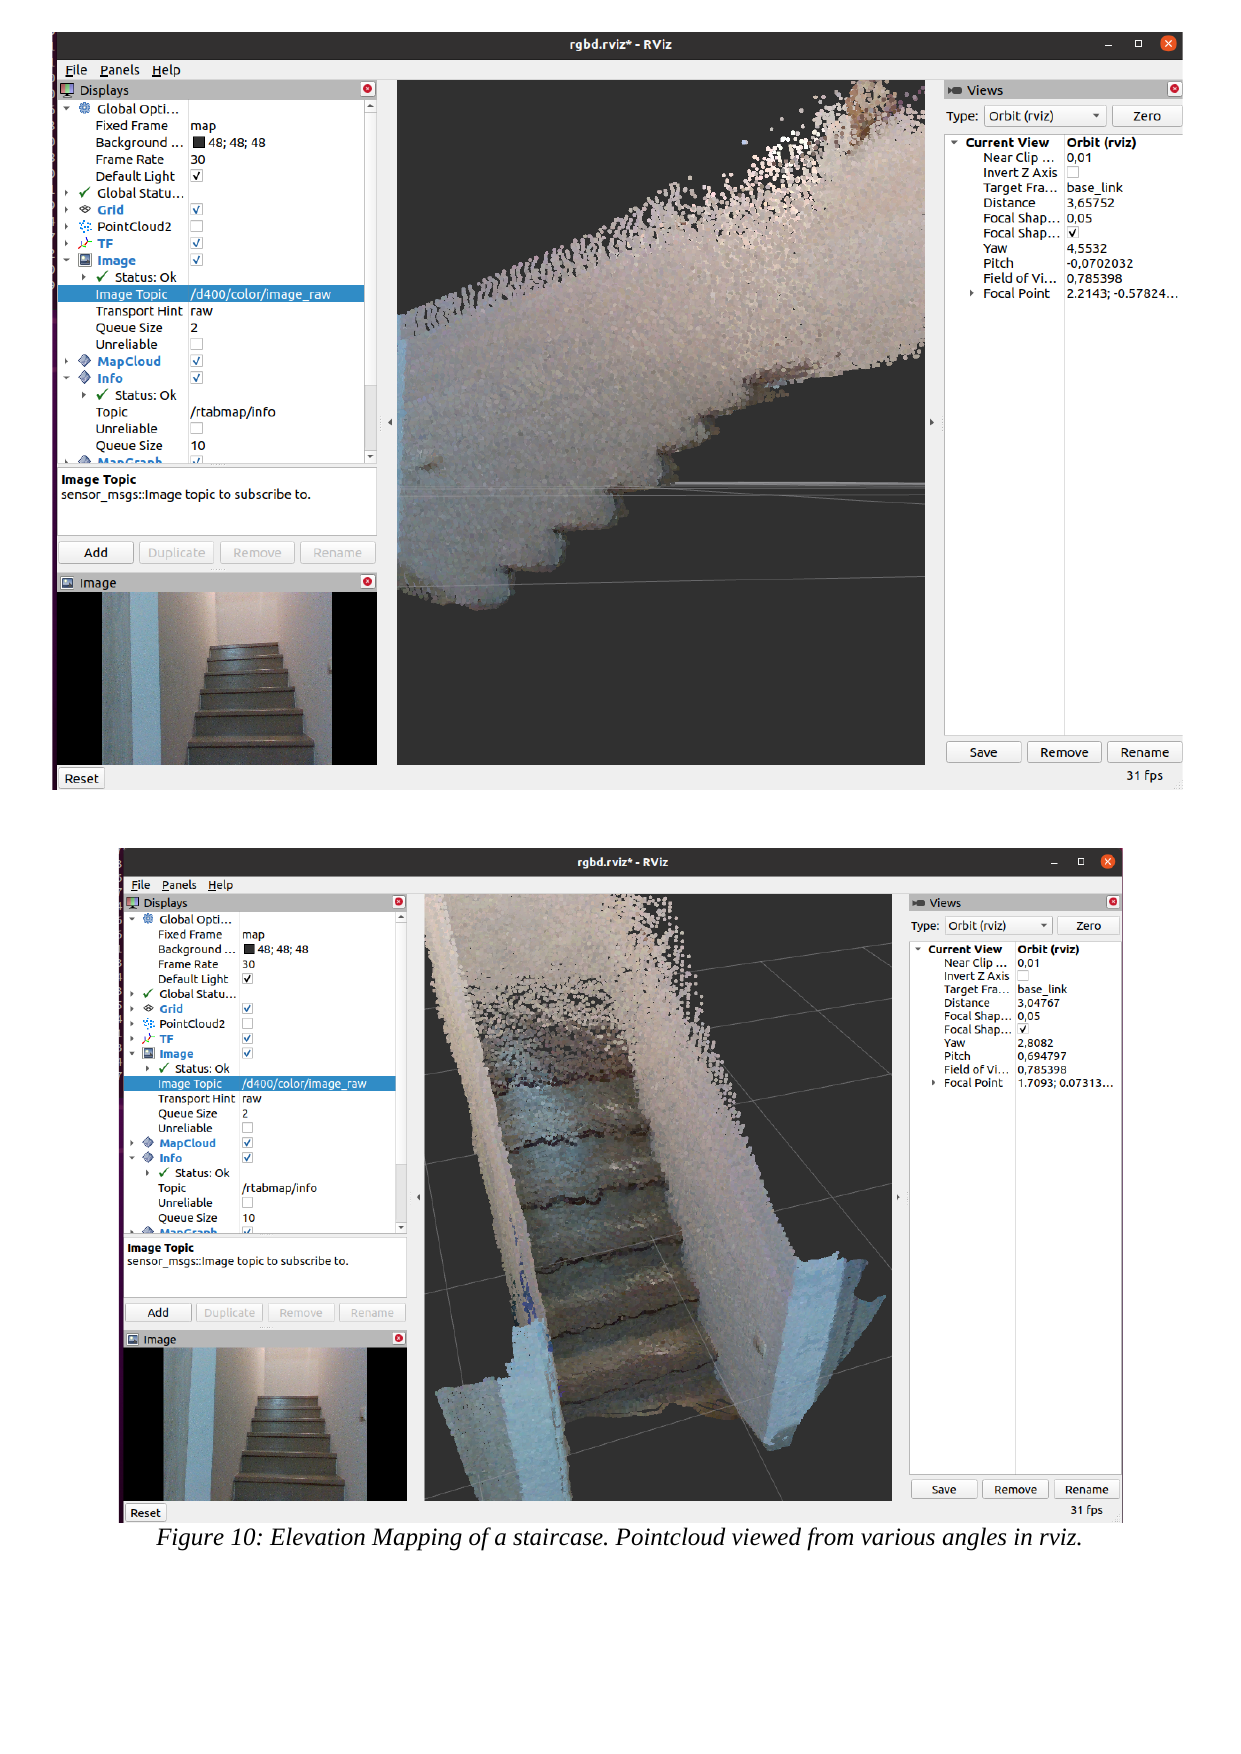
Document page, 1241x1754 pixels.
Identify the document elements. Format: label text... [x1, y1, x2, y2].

picture [166, 848, 1123, 1523]
picture [120, 32, 1183, 790]
text Figure 10: Elevation Mapping of a staircase. Pointcloud viewed from various angles in rviz. [57, 834, 1184, 1551]
